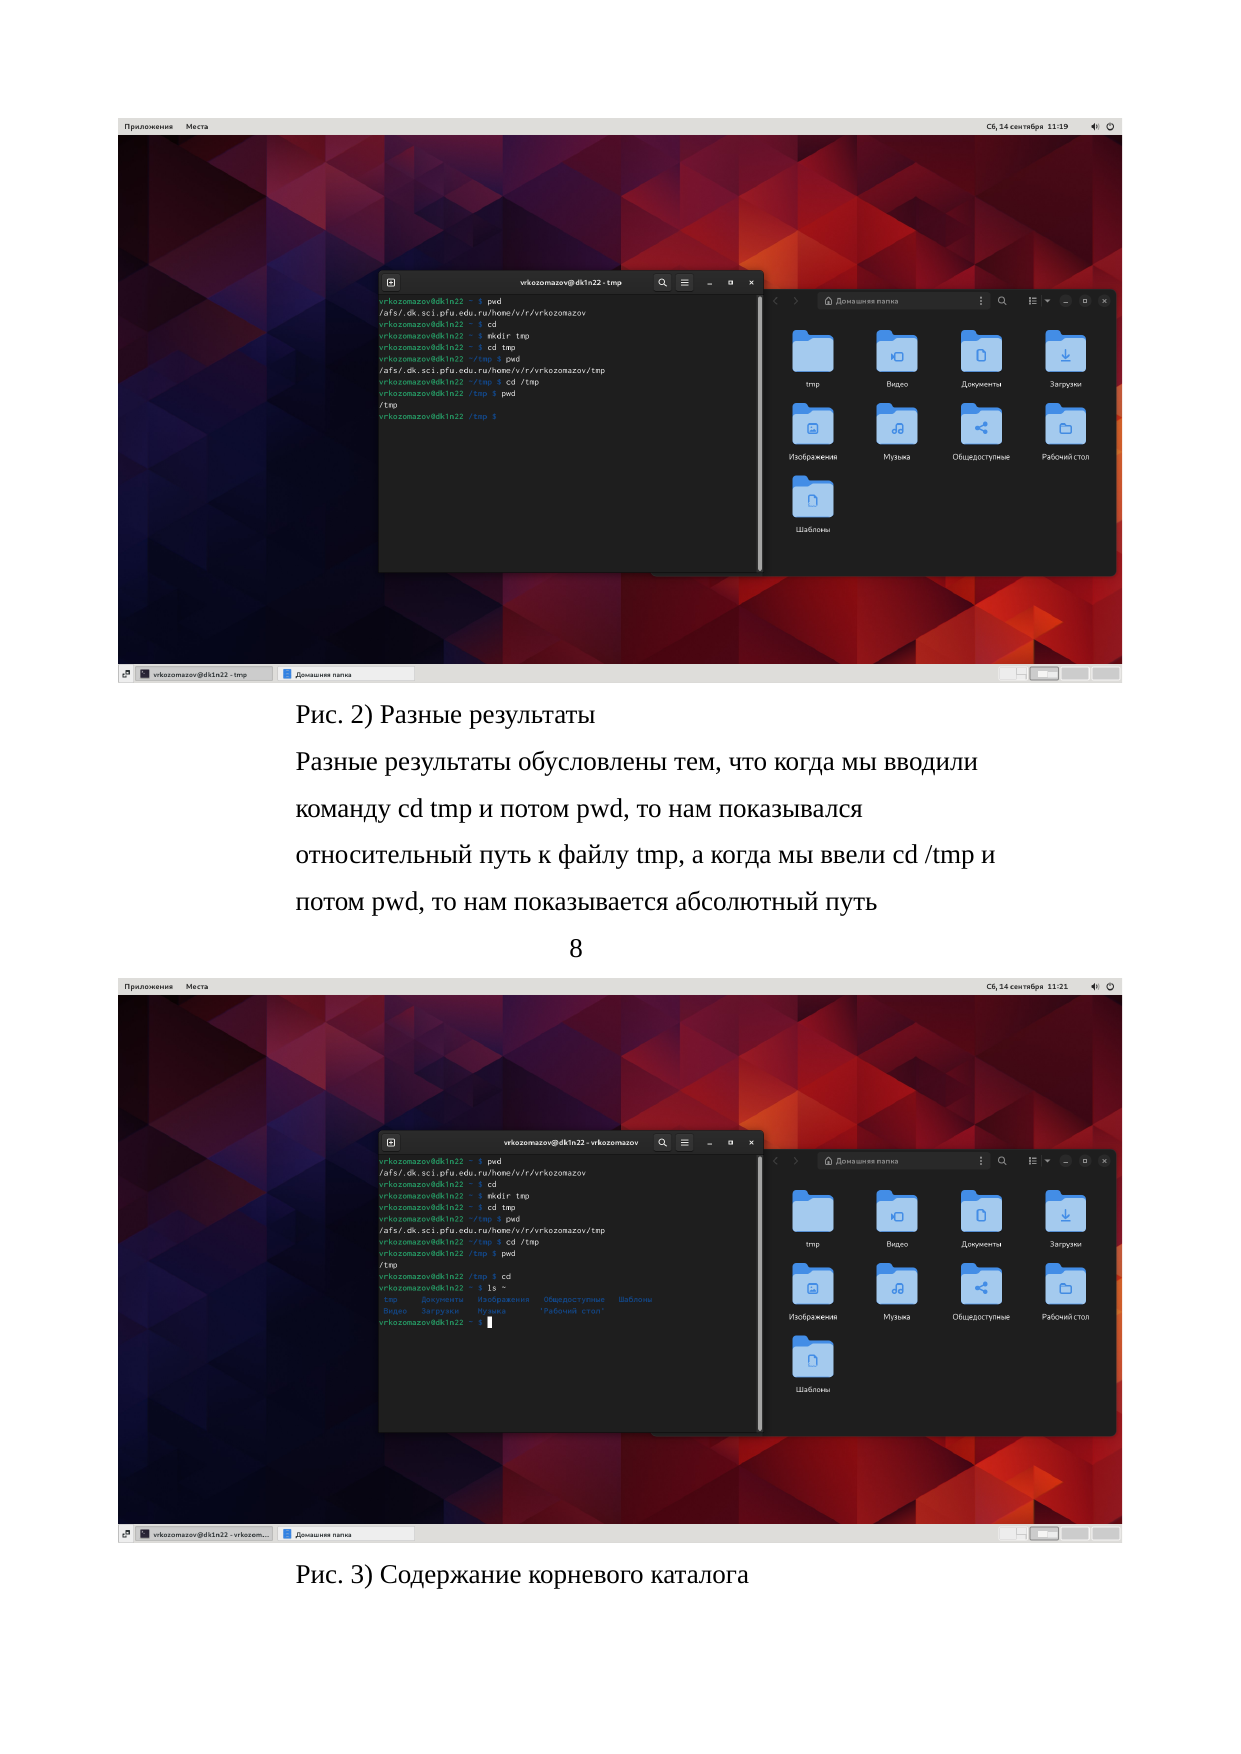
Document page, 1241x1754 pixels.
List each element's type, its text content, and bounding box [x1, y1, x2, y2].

text Рис. 2) Разные результаты [295, 683, 1033, 729]
text 8 [118, 932, 1033, 963]
text Разные результаты обусловлены тем, что когда мы вводили команду cd tmp и потом pwd, то нам показывался относительный путь к файлу tmp, а когда мы ввели cd /tmp и потом pwd, то нам показывается абсолютный путь [295, 745, 1033, 916]
text Рис. 3) Содержание корневого каталога [295, 1543, 1033, 1590]
